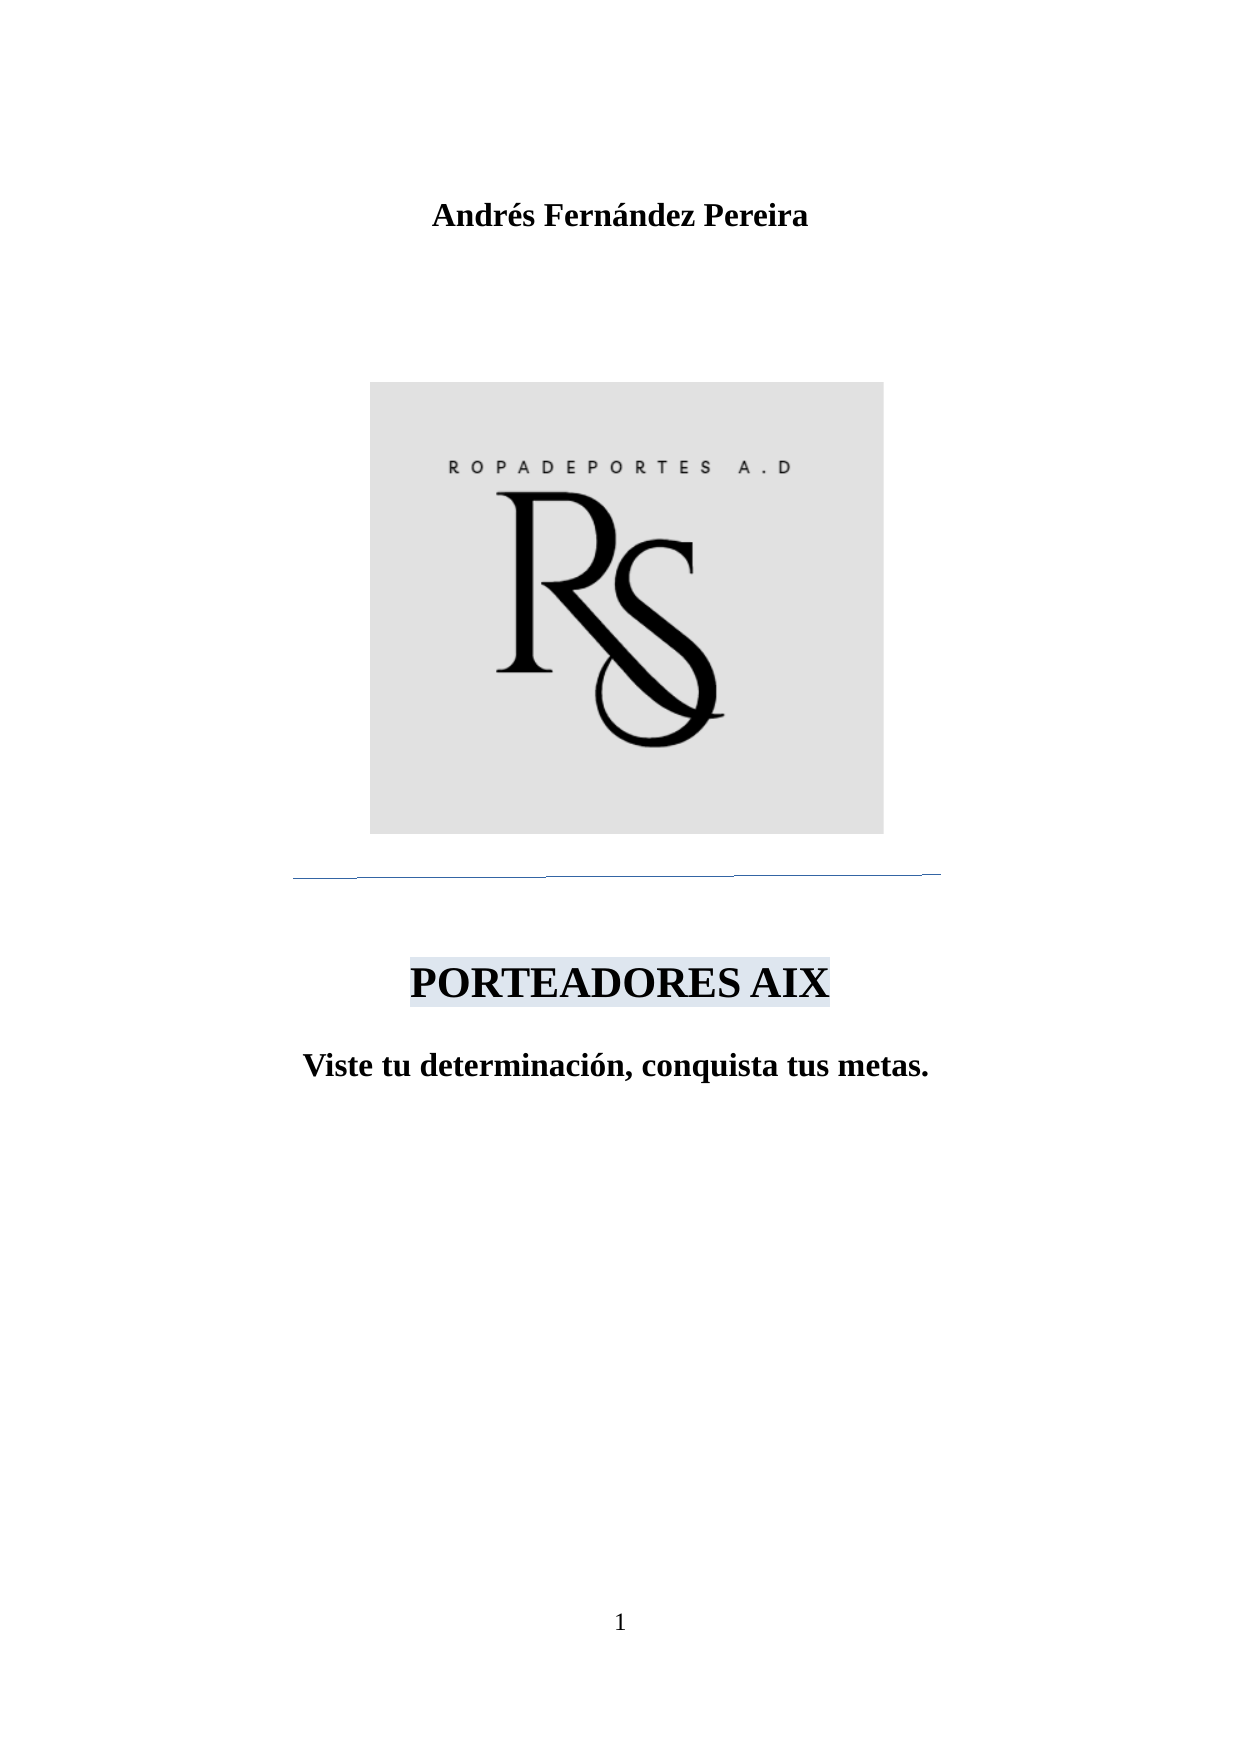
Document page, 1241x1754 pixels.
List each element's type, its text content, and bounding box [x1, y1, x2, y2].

text Viste tu determinación, conquista tus metas. [118, 1045, 1122, 1084]
picture [370, 382, 884, 834]
text PORTEADORES AIX [118, 957, 1122, 1007]
text Andrés Fernández Pereira [118, 195, 1122, 233]
